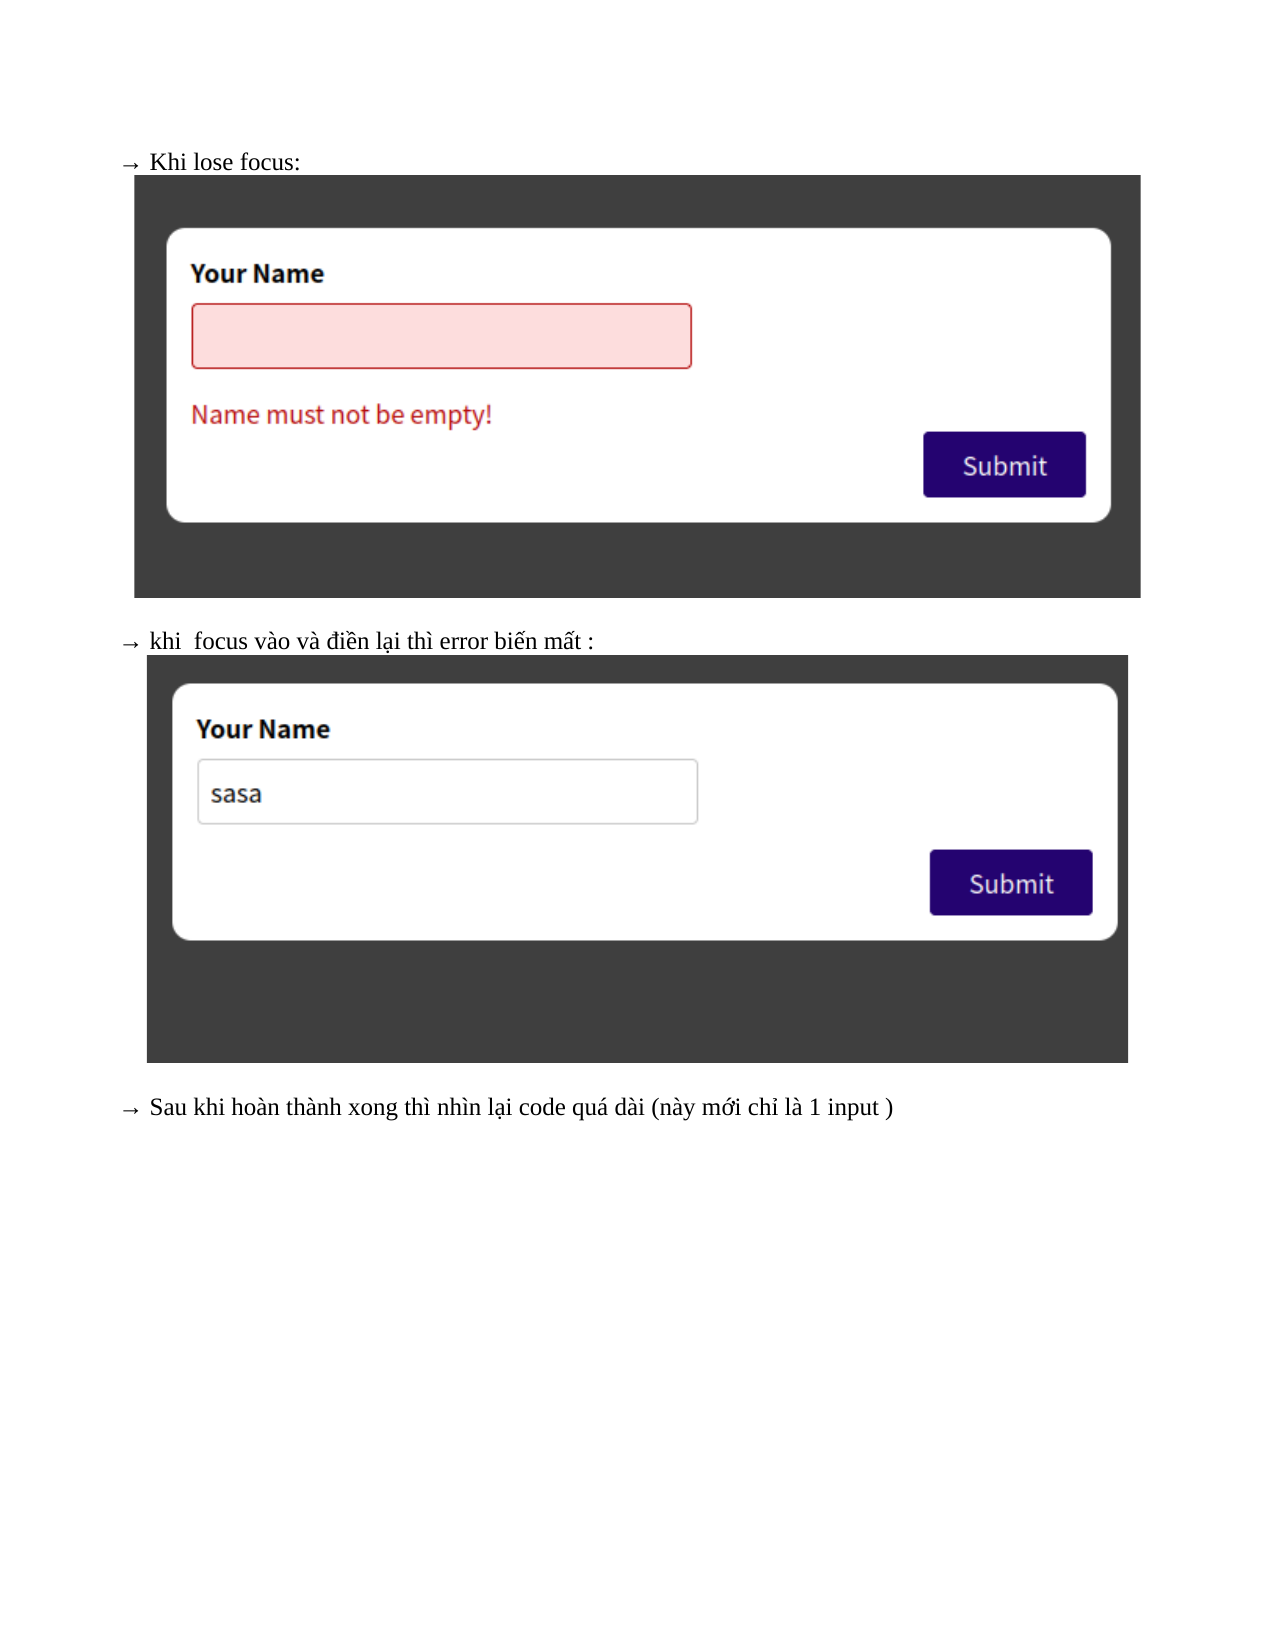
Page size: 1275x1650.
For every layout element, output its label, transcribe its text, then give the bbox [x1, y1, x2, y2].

text → Sau khi hoàn thành xong thì nhìn lại code quá dài (này mới chỉ là 1 input ) [118, 1092, 1157, 1120]
picture [134, 175, 1141, 598]
text → khi focus vào và điền lại thì error biến mất : [118, 626, 1157, 655]
text → Khi lose focus: [118, 147, 1157, 176]
picture [146, 655, 1129, 1063]
